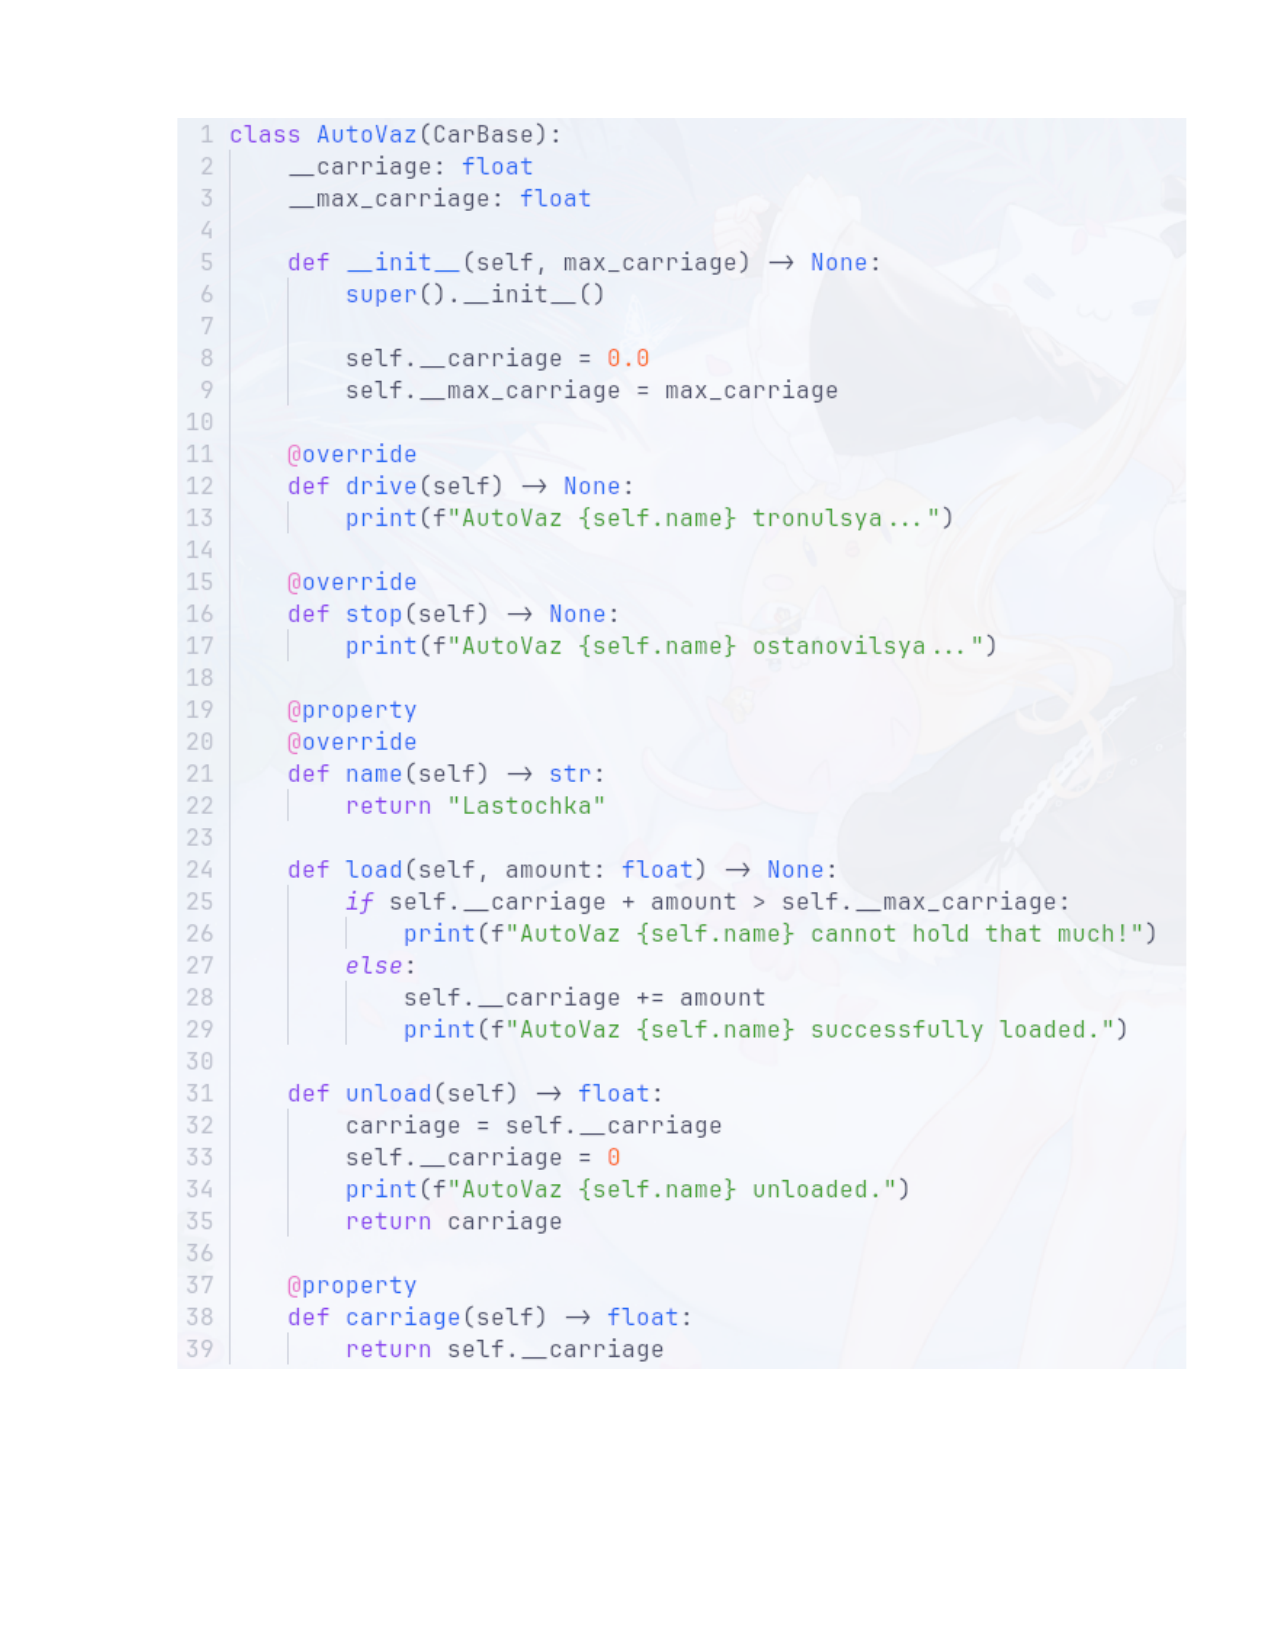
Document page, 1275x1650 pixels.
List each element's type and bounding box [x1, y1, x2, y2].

picture [177, 118, 1187, 1369]
